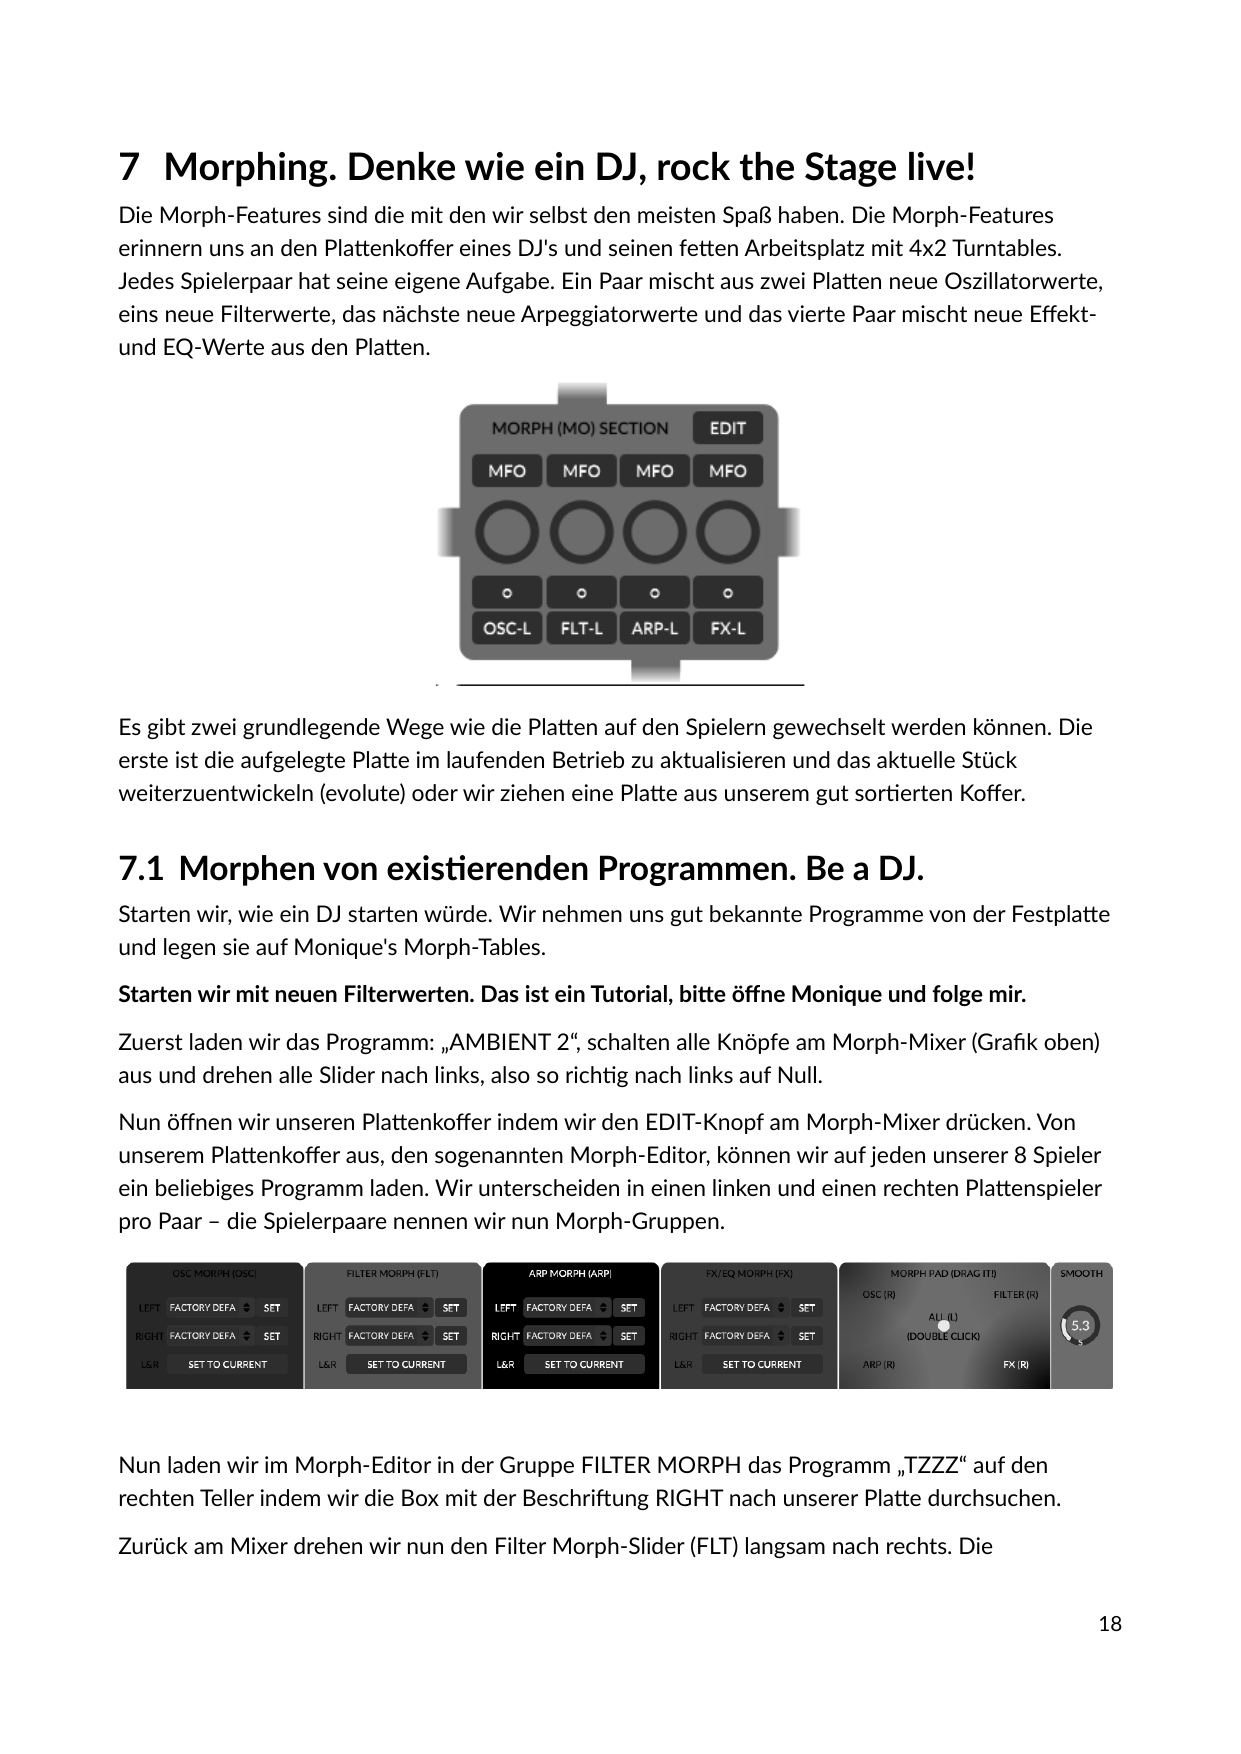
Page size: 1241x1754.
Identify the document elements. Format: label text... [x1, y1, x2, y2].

text Die Morph-Features sind die mit den wir selbst den meisten Spaß haben. Die Morph-Features erinnern uns an den Plattenkoffer eines DJ's und seinen fetten Arbeitsplatz mit 4x2 Turntables. Jedes Spielerpaar hat seine eigene Aufgabe. Ein Paar mischt aus zwei Platten neue Oszillatorwerte, eins neue Filterwerte, das nächste neue Arpeggiatorwerte und das vierte Paar mischt neue Effekt- und EQ-Werte aus den Platten. [118, 201, 1122, 360]
text Nun laden wir im Morph-Editor in der Gruppe FILTER MORPH das Programm „TZZZ“ auf den rechten Teller indem wir die Box mit der Beschriftung RIGHT nach unserer Platte durchsuchen. [118, 1451, 1122, 1512]
text Zurück am Mixer drehen wir nun den Filter Morph-Slider (FLT) langsam nach rechts. Die [118, 1532, 1122, 1559]
text Starten wir, wie ein DJ starten würde. Wir nehmen uns gut bekannte Programme von der Festplatte und legen sie auf Monique's Morph-Tables. [118, 900, 1122, 960]
subtitle Morphing. Denke wie ein DJ, rock the Stage live! [118, 143, 1122, 189]
text Nun öffnen wir unseren Plattenkoffer indem wir den EDIT-Knopf am Morph-Mixer drücken. Von unserem Plattenkoffer aus, den sogenannten Morph-Editor, können wir auf jeden unserer 8 Spieler ein beliebiges Programm laden. Wir unterscheiden in einen linken und einen rechten Plattenspieler pro Paar – die Spielerpaare nennen wir nun Morph-Gruppen. [118, 1108, 1122, 1234]
text Starten wir mit neuen Filterwerten. Das ist ein Tutorial, bitte öffne Monique und folge mir. [118, 980, 1122, 1008]
subtitle Morphen von existierenden Programmen. Be a DJ. [118, 847, 1122, 887]
picture [118, 1254, 1123, 1399]
picture [435, 380, 805, 686]
text Es gibt zwei grundlegende Wege wie die Platten auf den Spielern gewechselt werden können. Die erste ist die aufgelegte Platte im laufenden Betrieb zu aktualisieren und das aktuelle Stück weiterzuentwickeln (evolute) oder wir ziehen eine Platte aus unserem gut sortierten Koffer. [118, 713, 1122, 806]
text Zuerst laden wir das Programm: „AMBIENT 2“, schalten alle Knöpfe am Morph-Mixer (Grafik oben) aus und drehen alle Slider nach links, also so richtig nach links auf Null. [118, 1028, 1122, 1088]
